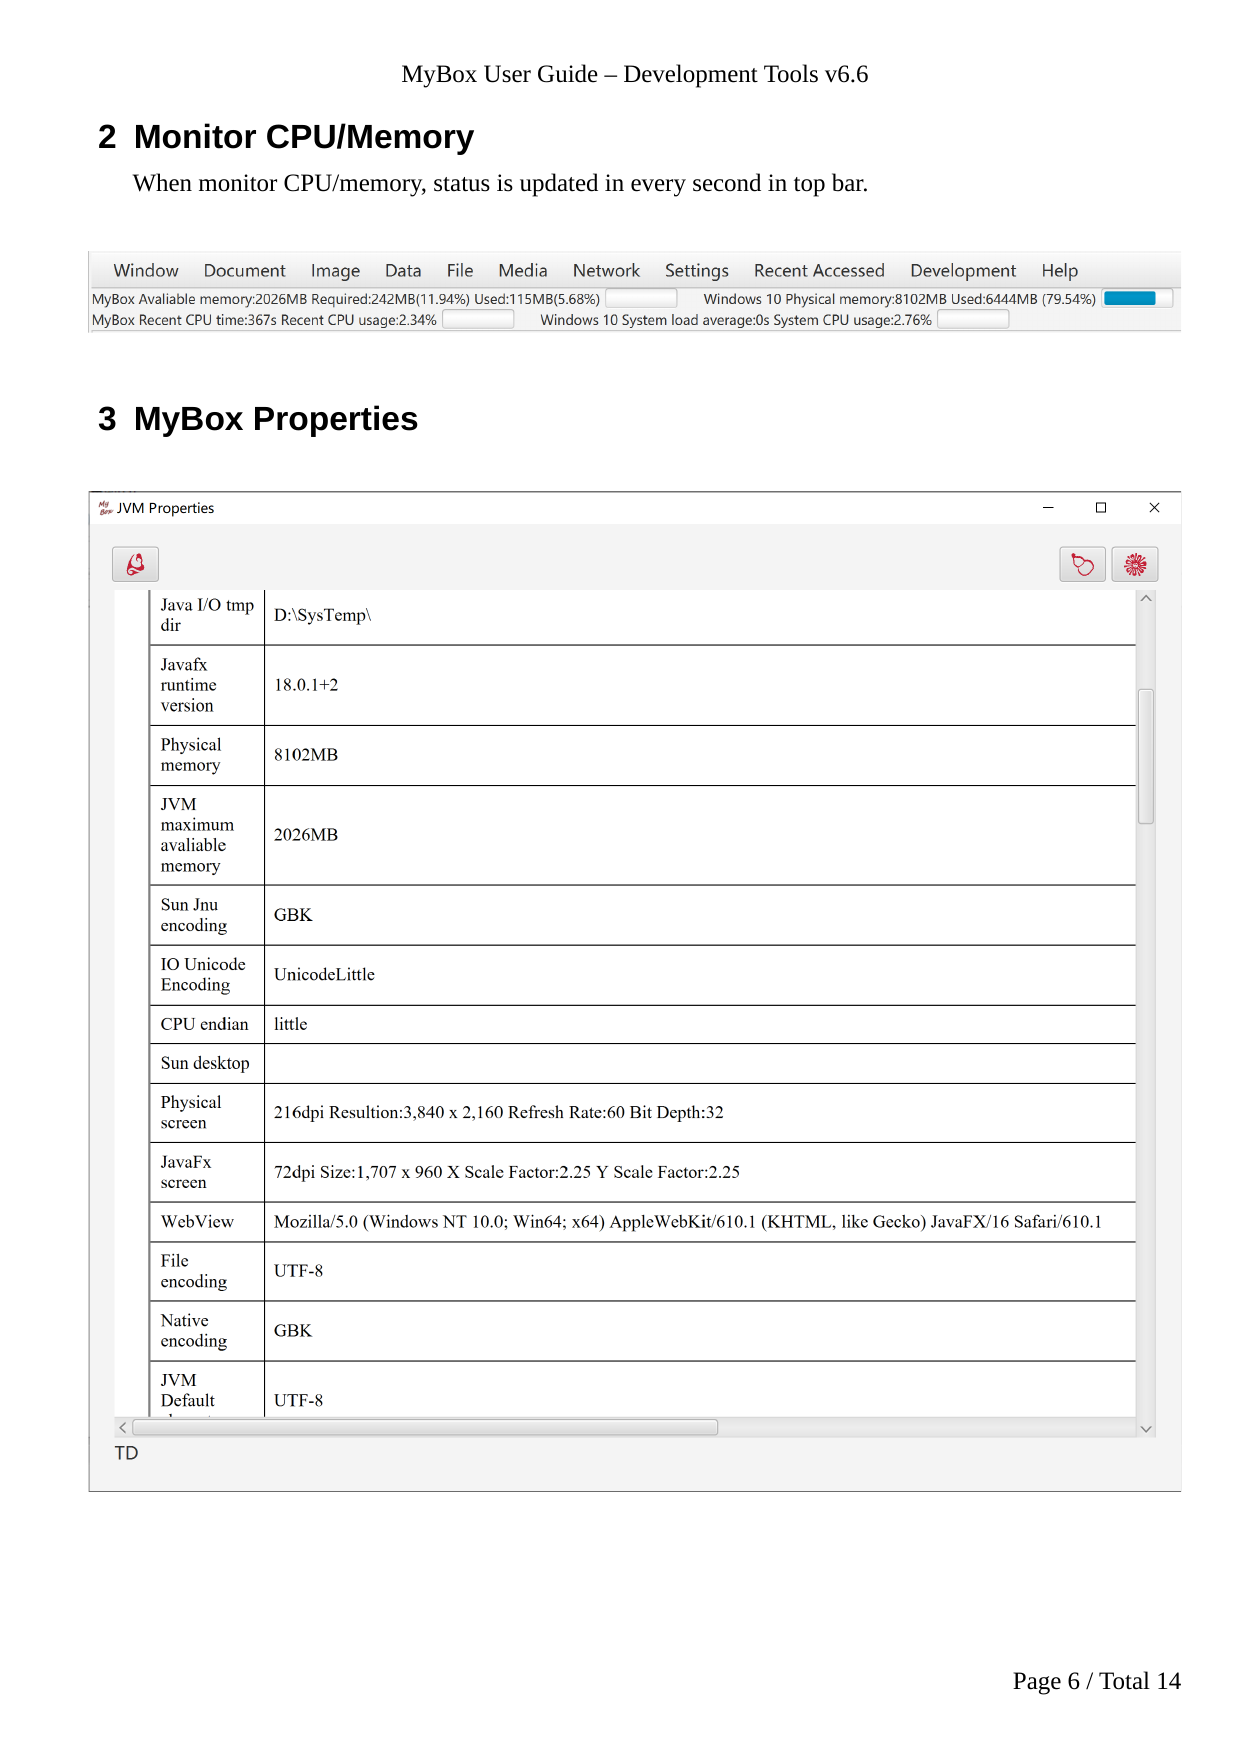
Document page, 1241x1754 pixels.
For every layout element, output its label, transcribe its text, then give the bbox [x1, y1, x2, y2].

picture [88, 251, 1182, 333]
text When monitor CPU/memory, status is updated in every second in top bar. [88, 168, 1181, 197]
subtitle Monitor CPU/Memory [88, 117, 1181, 156]
subtitle MyBox Properties [88, 399, 1181, 437]
picture [88, 491, 1182, 1492]
